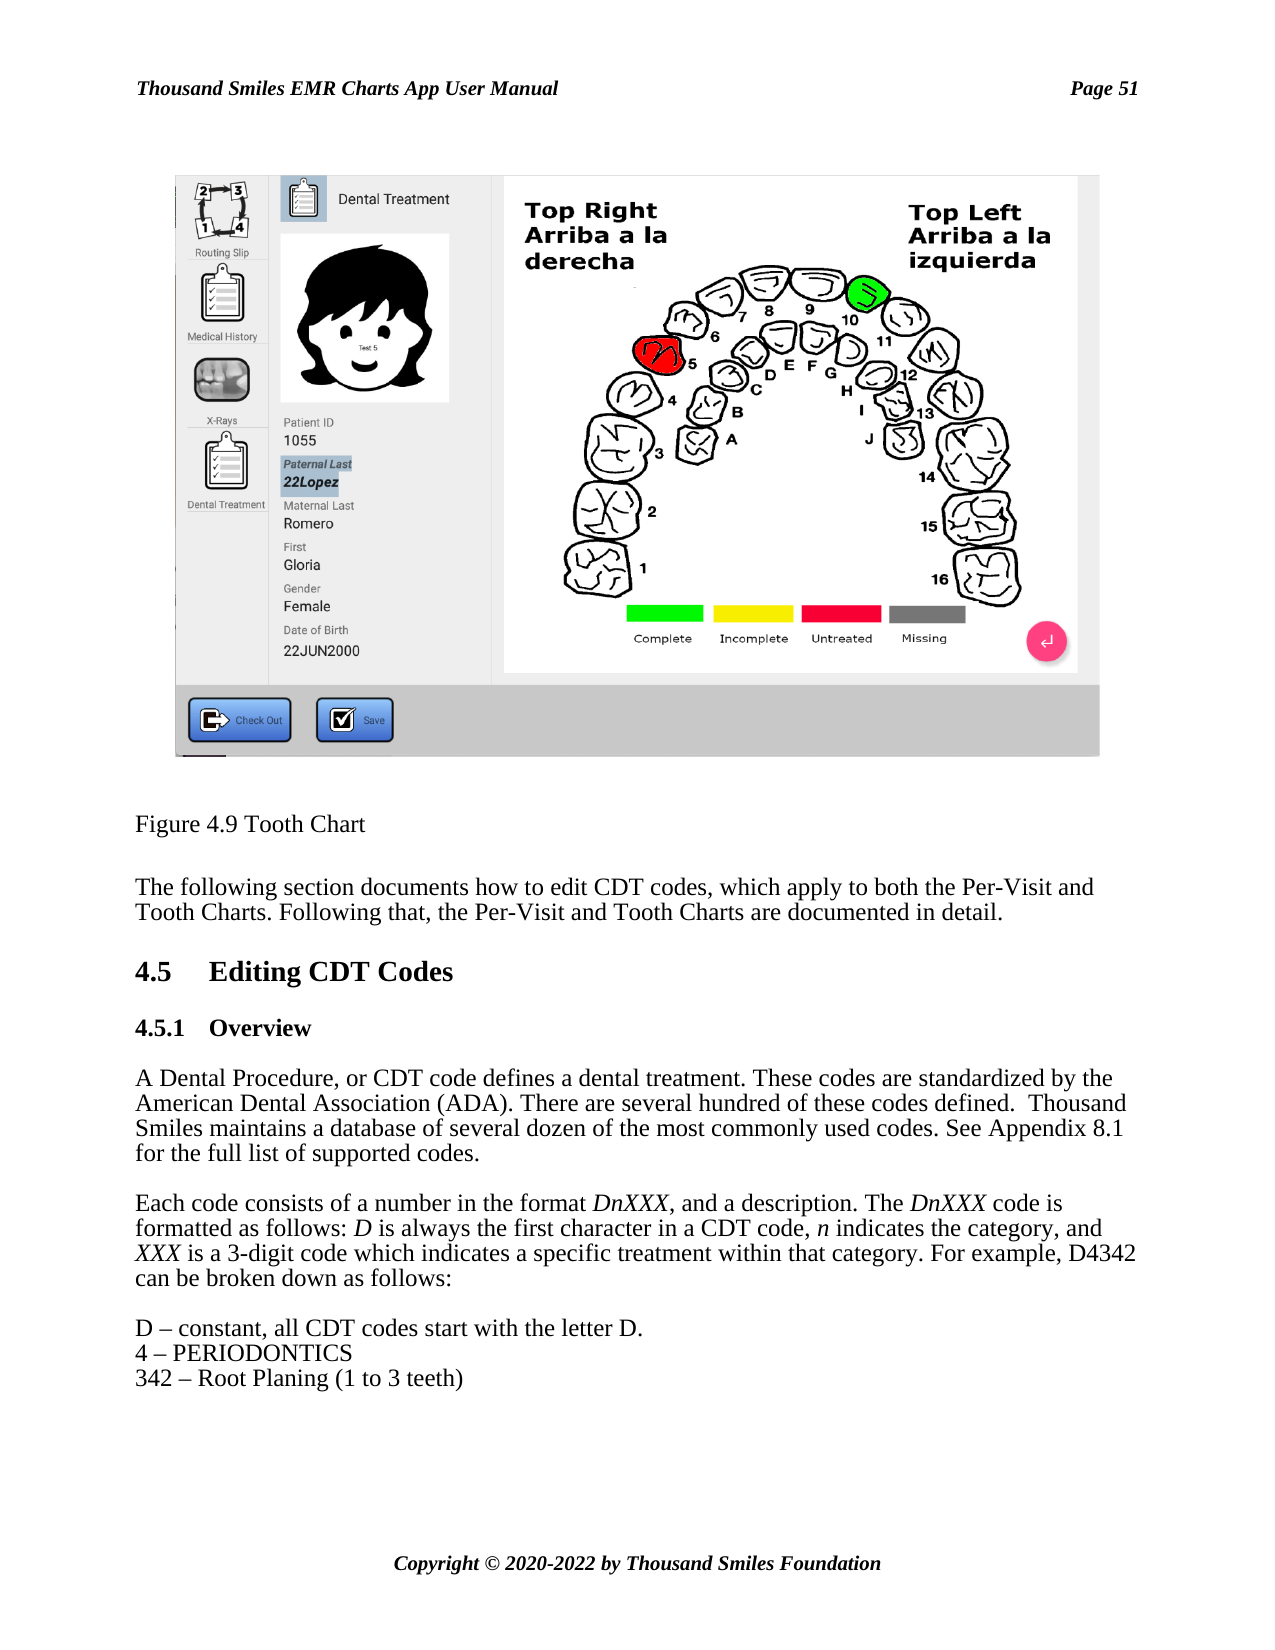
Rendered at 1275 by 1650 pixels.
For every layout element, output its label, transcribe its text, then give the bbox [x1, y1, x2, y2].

subtitle Editing CDT Codes [135, 954, 1140, 988]
text Each code consists of a number in the format DnXXX, and a description. The DnXXX code is formatted as follows: D is always the first character in a CDT code, n indicates the category, and XXX is a 3-digit code which indicates a specific treatment within that category. For example, D4342 can be broken down as follows: [135, 1192, 1140, 1292]
picture [175, 175, 1100, 757]
text 4 – PERIODONTICS [135, 1342, 1140, 1367]
subtitle Overview [135, 1017, 1140, 1042]
text D – constant, all CDT codes start with the letter D. [135, 1317, 1140, 1342]
text The following section documents how to edit CDT codes, which apply to both the Per-Visit and Tooth Charts. Following that, the Per-Visit and Tooth Charts are documented in detail. [135, 875, 1140, 925]
text 342 – Root Planing (1 to 3 teeth) [135, 1367, 1140, 1392]
text A Dental Procedure, or CDT code defines a dental treatment. These codes are standardized by the American Dental Association (ADA). There are several hundred of these codes defined. Thousand Smiles maintains a database of several dozen of the most commonly used codes. See Appendix 8.1 for the full list of supported codes. [135, 1067, 1140, 1167]
text Figure 4.9 Tooth Chart [135, 812, 1140, 837]
